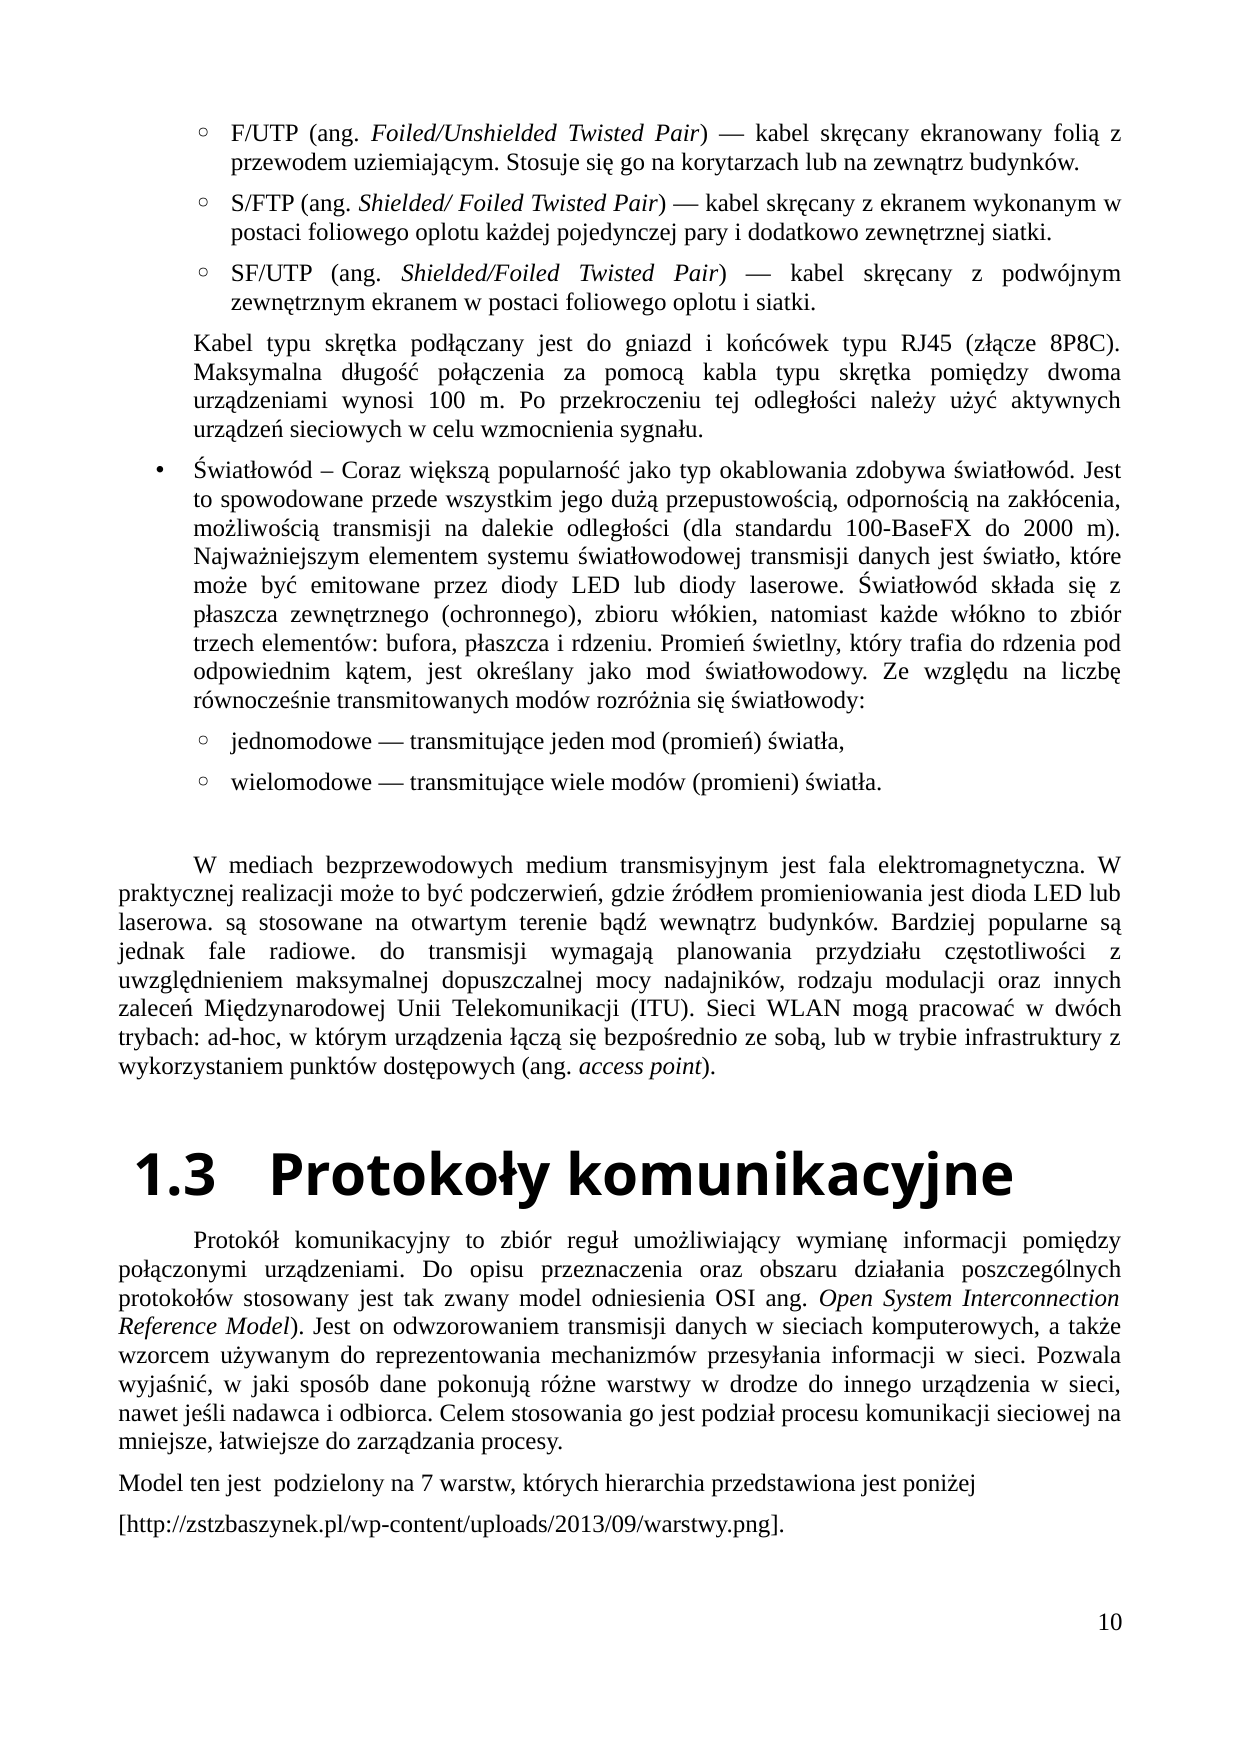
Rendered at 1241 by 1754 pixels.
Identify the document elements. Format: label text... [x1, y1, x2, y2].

list SF/UTP (ang. Shielded/Foiled Twisted Pair) — kabel skręcany z podwójnym zewnętrznym ekranem w postaci foliowego oplotu i siatki. [193, 258, 1122, 315]
list Światłowód – Coraz większą popularność jako typ okablowania zdobywa światłowód. Jest to spowodowane przede wszystkim jego dużą przepustowością, odpornością na zakłócenia, możliwością transmisji na dalekie odległości (dla standardu 100-BaseFX do 2000 m). Najważniejszym elementem systemu światłowodowej transmisji danych jest światło, które może być emitowane przez diody LED lub diody laserowe. Światłowód składa się z płaszcza zewnętrznego (ochronnego), zbioru włókien, natomiast każde włókno to zbiór trzech elementów: bufora, płaszcza i rdzeniu. Promień świetlny, który trafia do rdzenia pod odpowiednim kątem, jest określany jako mod światłowodowy. Ze względu na liczbę równocześnie transmitowanych modów rozróżnia się światłowody: [156, 455, 1122, 714]
list jednomodowe — transmitujące jeden mod (promień) światła, [193, 726, 1122, 755]
list Kabel typu skrętka podłączany jest do gniazd i końcówek typu RJ45 (złącze 8P8C). Maksymalna długość połączenia za pomocą kabla typu skrętka pomiędzy dwoma urządzeniami wynosi 100 m. Po przekroczeniu tej odległości należy użyć aktywnych urządzeń sieciowych w celu wzmocnienia sygnału. [156, 328, 1122, 443]
list F/UTP (ang. Foiled/Unshielded Twisted Pair) — kabel skręcany ekranowany folią z przewodem uziemiającym. Stosuje się go na korytarzach lub na zewnątrz budynków. [193, 118, 1122, 176]
list S/FTP (ang. Shielded/ Foiled Twisted Pair) — kabel skręcany z ekranem wykonanym w postaci foliowego oplotu każdej pojedynczej pary i dodatkowo zewnętrznej siatki. [193, 188, 1122, 246]
text W mediach bezprzewodowych medium transmisyjnym jest fala elektromagnetyczna. W praktycznej realizacji może to być podczerwień, gdzie źródłem promieniowania jest dioda LED lub laserowa. są stosowane na otwartym terenie bądź wewnątrz budynków. Bardziej popularne są jednak fale radiowe. do transmisji wymagają planowania przydziału częstotliwości z uwzględnieniem maksymalnej dopuszczalnej mocy nadajników, rodzaju modulacji oraz innych zaleceń Międzynarodowej Unii Telekomunikacji (ITU). Sieci WLAN mogą pracować w dwóch trybach: ad-hoc, w którym urządzenia łączą się bezpośrednio ze sobą, lub w trybie infrastruktury z wykorzystaniem punktów dostępowych (ang. access point). [118, 850, 1122, 1080]
subtitle Protokoły komunikacyjne [118, 1133, 1122, 1213]
text Model ten jest podzielony na 7 warstw, których hierarchia przedstawiona jest poniżej [118, 1468, 1122, 1496]
text [http://zstzbaszynek.pl/wp-content/uploads/2013/09/warstwy.png]. [118, 1509, 1122, 1537]
text Protokół komunikacyjny to zbiór reguł umożliwiający wymianę informacji pomiędzy połączonymi urządzeniami. Do opisu przeznaczenia oraz obszaru działania poszczególnych protokołów stosowany jest tak zwany model odniesienia OSI ang. Open System Interconnection Reference Model). Jest on odwzorowaniem transmisji danych w sieciach komputerowych, a także wzorcem używanym do reprezentowania mechanizmów przesyłania informacji w sieci. Pozwala wyjaśnić, w jaki sposób dane pokonują różne warstwy w drodze do innego urządzenia w sieci, nawet jeśli nadawca i odbiorca. Celem stosowania go jest podział procesu komunikacji sieciowej na mniejsze, łatwiejsze do zarządzania procesy. [118, 1225, 1122, 1455]
list wielomodowe — transmitujące wiele modów (promieni) światła. [193, 767, 1122, 796]
